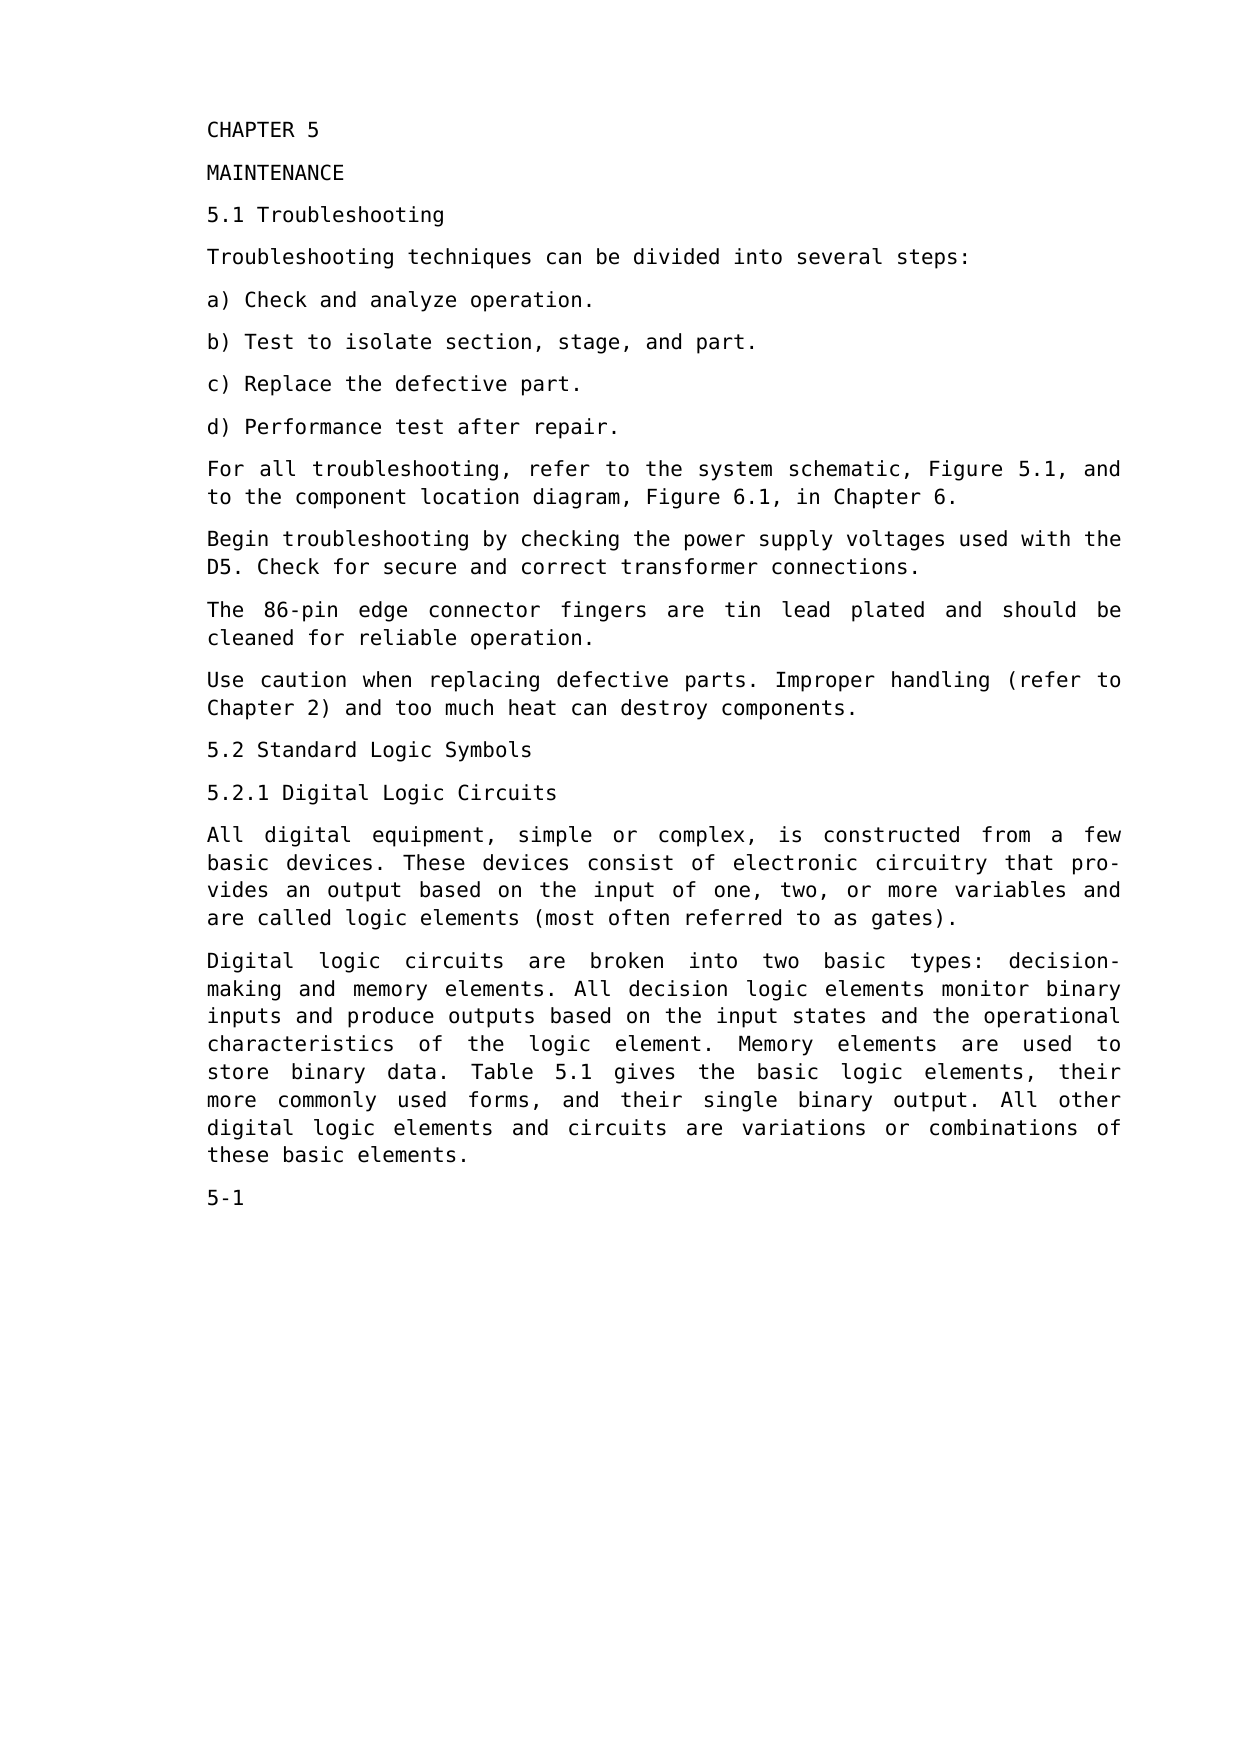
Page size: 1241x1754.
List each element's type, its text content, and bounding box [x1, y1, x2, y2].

text b) Test to isolate section, stage, and part. [207, 330, 1122, 354]
text c) Replace the defective part. [207, 372, 1122, 397]
text 5.2 Standard Logic Symbols [207, 738, 1122, 762]
text All digital equipment, simple or complex, is constructed from a few basic devices. These devices consist of electronic circuitry that pro- vides an output based on the input of one, two, or more variables and are called logic elements (most often referred to as gates). [207, 823, 1122, 931]
text CHAPTER 5 [207, 118, 1122, 142]
text The 86-pin edge connector fingers are tin lead plated and should be cleaned for reliable operation. [207, 598, 1122, 650]
text For all troubleshooting, refer to the system schematic, Figure 5.1, and to the component location diagram, Figure 6.1, in Chapter 6. [207, 457, 1122, 509]
text Use caution when replacing defective parts. Improper handling (refer to Chapter 2) and too much heat can destroy components. [207, 668, 1122, 720]
text a) Check and analyze operation. [207, 288, 1122, 312]
text Troubleshooting techniques can be divided into several steps: [207, 245, 1122, 269]
text Digital logic circuits are broken into two basic types: decision- making and memory elements. All decision logic elements monitor binary inputs and produce outputs based on the input states and the operational characteristics of the logic element. Memory elements are used to store binary data. Table 5.1 gives the basic logic elements, their more commonly used forms, and their single binary output. All other digital logic elements and circuits are variations or combinations of these basic elements. [207, 949, 1122, 1168]
text d) Performance test after repair. [207, 415, 1122, 439]
text 5.1 Troubleshooting [207, 203, 1122, 227]
text Begin troubleshooting by checking the power supply voltages used with the D5. Check for secure and correct transformer connections. [207, 527, 1122, 579]
text 5.2.1 Digital Logic Circuits [207, 781, 1122, 805]
text 5-1 [207, 1186, 1122, 1210]
text MAINTENANCE [207, 161, 1122, 185]
